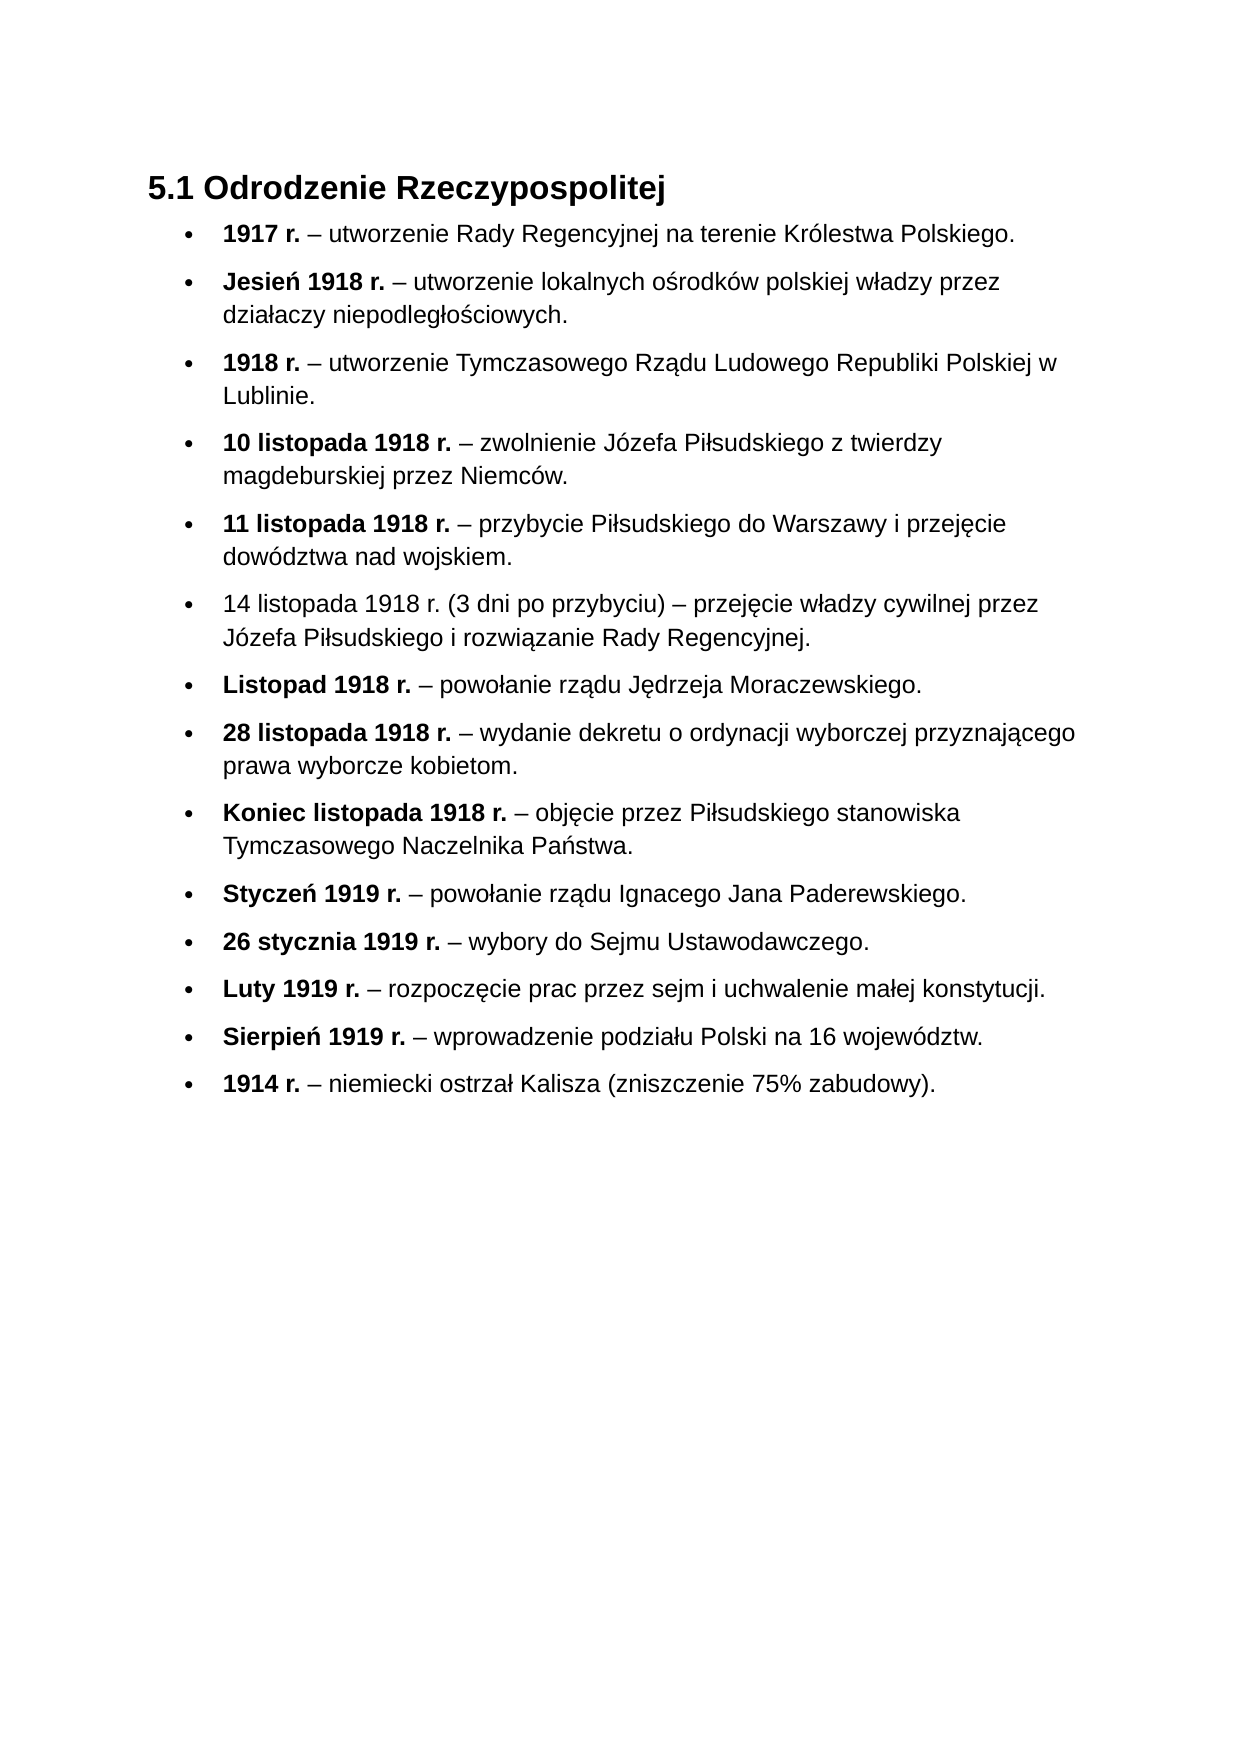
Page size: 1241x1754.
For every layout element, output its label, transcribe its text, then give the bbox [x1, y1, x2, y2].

list Koniec listopada 1918 r. – objęcie przez Piłsudskiego stanowiska Tymczasowego Naczelnika Państwa. [185, 798, 1093, 860]
list 28 listopada 1918 r. – wydanie dekretu o ordynacji wyborczej przyznającego prawa wyborcze kobietom. [185, 718, 1093, 779]
list 26 stycznia 1919 r. – wybory do Sejmu Ustawodawczego. [185, 927, 1093, 955]
list 10 listopada 1918 r. – zwolnienie Józefa Piłsudskiego z twierdzy magdeburskiej przez Niemców. [185, 428, 1093, 490]
list 11 listopada 1918 r. – przybycie Piłsudskiego do Warszawy i przejęcie dowództwa nad wojskiem. [185, 509, 1093, 571]
list Listopad 1918 r. – powołanie rządu Jędrzeja Moraczewskiego. [185, 670, 1093, 699]
list 14 listopada 1918 r. (3 dni po przybyciu) – przejęcie władzy cywilnej przez Józefa Piłsudskiego i rozwiązanie Rady Regencyjnej. [185, 589, 1093, 651]
subtitle 5.1 Odrodzenie Rzeczypospolitej [148, 168, 1093, 207]
list Sierpień 1919 r. – wprowadzenie podziału Polski na 16 województw. [185, 1022, 1093, 1051]
list 1917 r. – utworzenie Rady Regencyjnej na terenie Królestwa Polskiego. [185, 219, 1093, 248]
list Luty 1919 r. – rozpoczęcie prac przez sejm i uchwalenie małej konstytucji. [185, 974, 1093, 1003]
list 1914 r. – niemiecki ostrzał Kalisza (zniszczenie 75% zabudowy). [185, 1069, 1093, 1098]
list Jesień 1918 r. – utworzenie lokalnych ośrodków polskiej władzy przez działaczy niepodległościowych. [185, 267, 1093, 329]
list 1918 r. – utworzenie Tymczasowego Rządu Ludowego Republiki Polskiej w Lublinie. [185, 348, 1093, 409]
list Styczeń 1919 r. – powołanie rządu Ignacego Jana Paderewskiego. [185, 879, 1093, 908]
